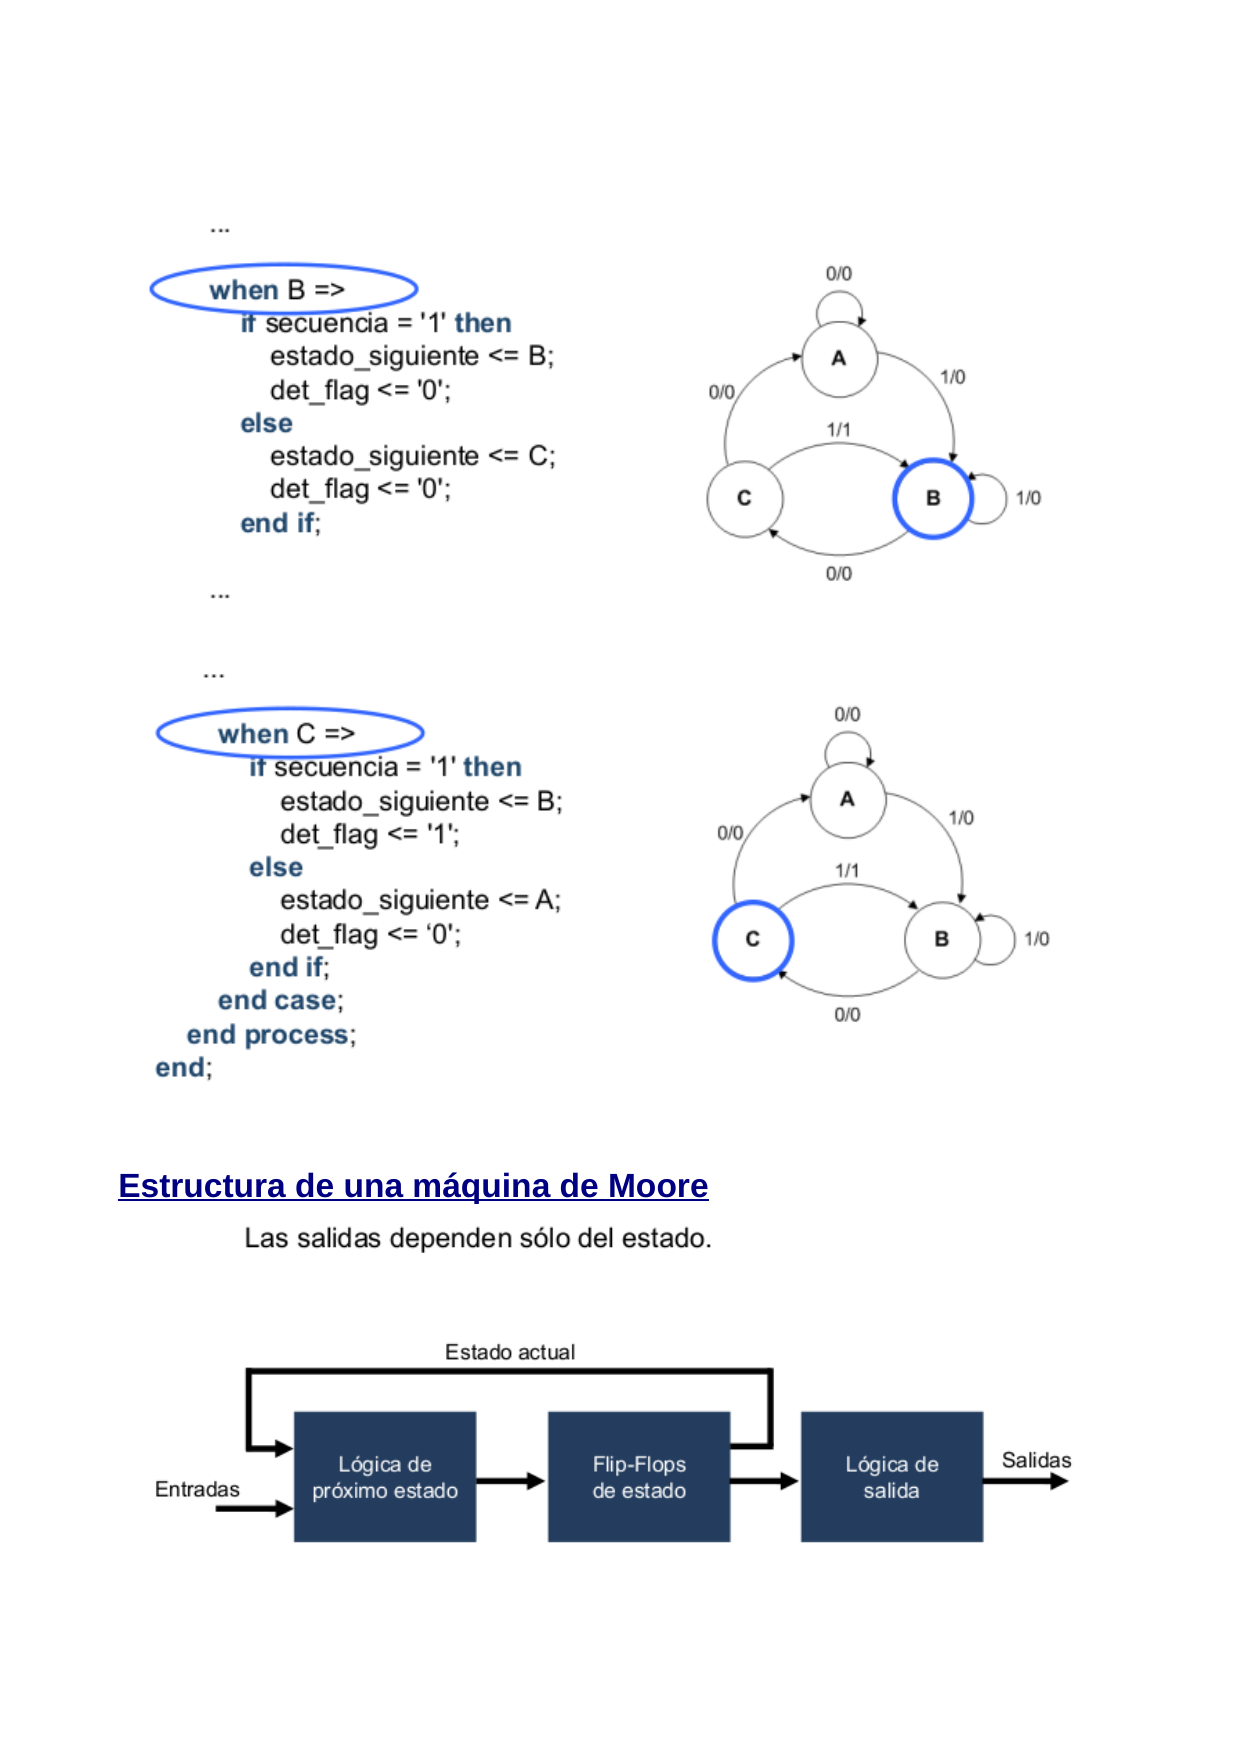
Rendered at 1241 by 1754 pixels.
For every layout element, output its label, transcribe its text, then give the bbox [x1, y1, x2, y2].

picture [129, 673, 1114, 1094]
subtitle Estructura de una máquina de Moore [118, 1166, 1122, 1204]
picture [125, 212, 1115, 631]
picture [137, 1210, 1096, 1559]
